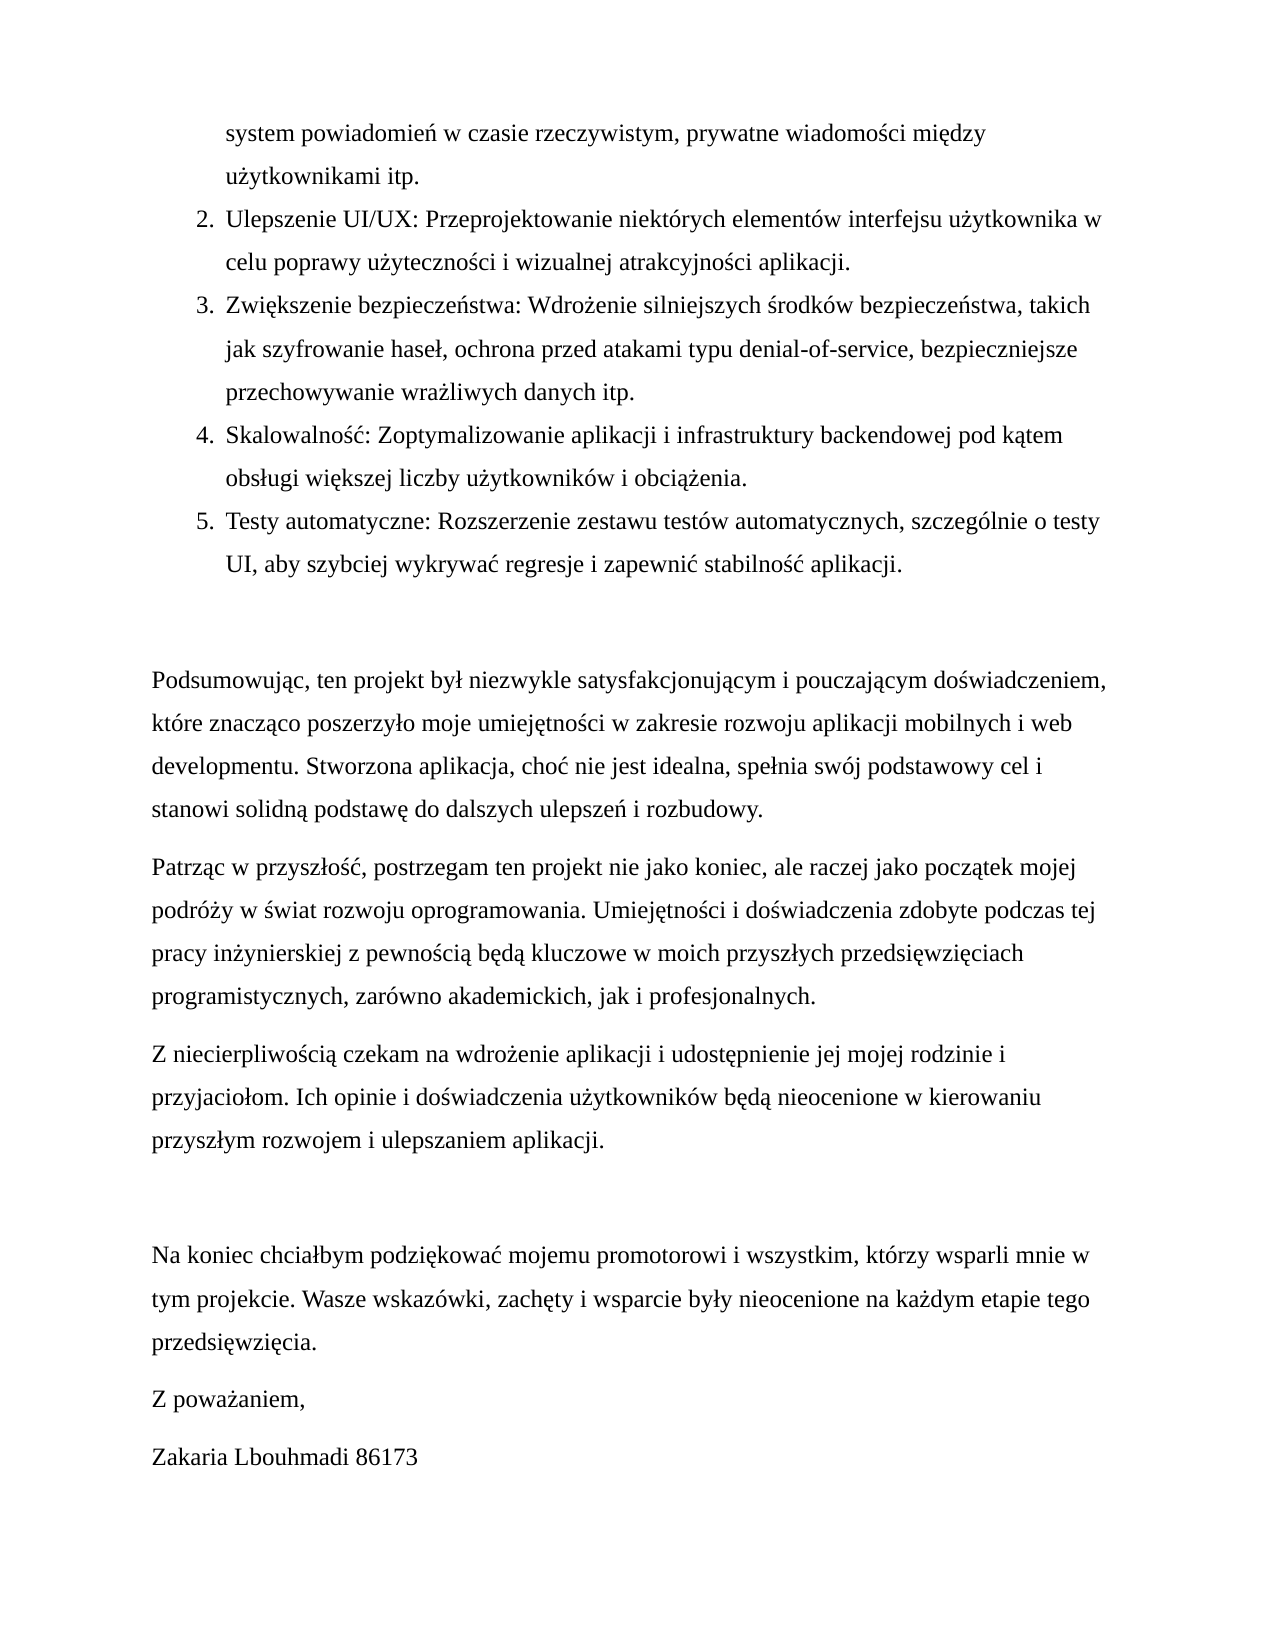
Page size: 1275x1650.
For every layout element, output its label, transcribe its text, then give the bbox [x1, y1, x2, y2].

text Patrząc w przyszłość, postrzegam ten projekt nie jako koniec, ale raczej jako początek mojej podróży w świat rozwoju oprogramowania. Umiejętności i doświadczenia zdobyte podczas tej pracy inżynierskiej z pewnością będą kluczowe w moich przyszłych przedsięwzięciach programistycznych, zarówno akademickich, jak i profesjonalnych. [151, 852, 1123, 1010]
list Testy automatyczne: Rozszerzenie zestawu testów automatycznych, szczególnie o testy UI, aby szybciej wykrywać regresje i zapewnić stabilność aplikacji. [196, 506, 1123, 578]
text Z niecierpliwością czekam na wdrożenie aplikacji i udostępnienie jej mojej rodzinie i przyjaciołom. Ich opinie i doświadczenia użytkowników będą nieocenione w kierowaniu przyszłym rozwojem i ulepszaniem aplikacji. [151, 1039, 1123, 1154]
list Zwiększenie bezpieczeństwa: Wdrożenie silniejszych środków bezpieczeństwa, takich jak szyfrowanie haseł, ochrona przed atakami typu denial-of-service, bezpieczniejsze przechowywanie wrażliwych danych itp. [196, 291, 1123, 406]
list Skalowalność: Zoptymalizowanie aplikacji i infrastruktury backendowej pod kątem obsługi większej liczby użytkowników i obciążenia. [196, 420, 1123, 492]
text Z poważaniem, [151, 1384, 1123, 1413]
text Na koniec chciałbym podziękować mojemu promotorowi i wszystkim, którzy wsparli mnie w tym projekcie. Wasze wskazówki, zachęty i wsparcie były nieocenione na każdym etapie tego przedsięwzięcia. [151, 1241, 1123, 1356]
text Zakaria Lbouhmadi 86173 [151, 1442, 1123, 1471]
list system powiadomień w czasie rzeczywistym, prywatne wiadomości między użytkownikami itp. [196, 118, 1123, 190]
text Podsumowując, ten projekt był niezwykle satysfakcjonującym i pouczającym doświadczeniem, które znacząco poszerzyło moje umiejętności w zakresie rozwoju aplikacji mobilnych i web developmentu. Stworzona aplikacja, choć nie jest idealna, spełnia swój podstawowy cel i stanowi solidną podstawę do dalszych ulepszeń i rozbudowy. [151, 665, 1123, 823]
list Ulepszenie UI/UX: Przeprojektowanie niektórych elementów interfejsu użytkownika w celu poprawy użyteczności i wizualnej atrakcyjności aplikacji. [196, 204, 1123, 276]
